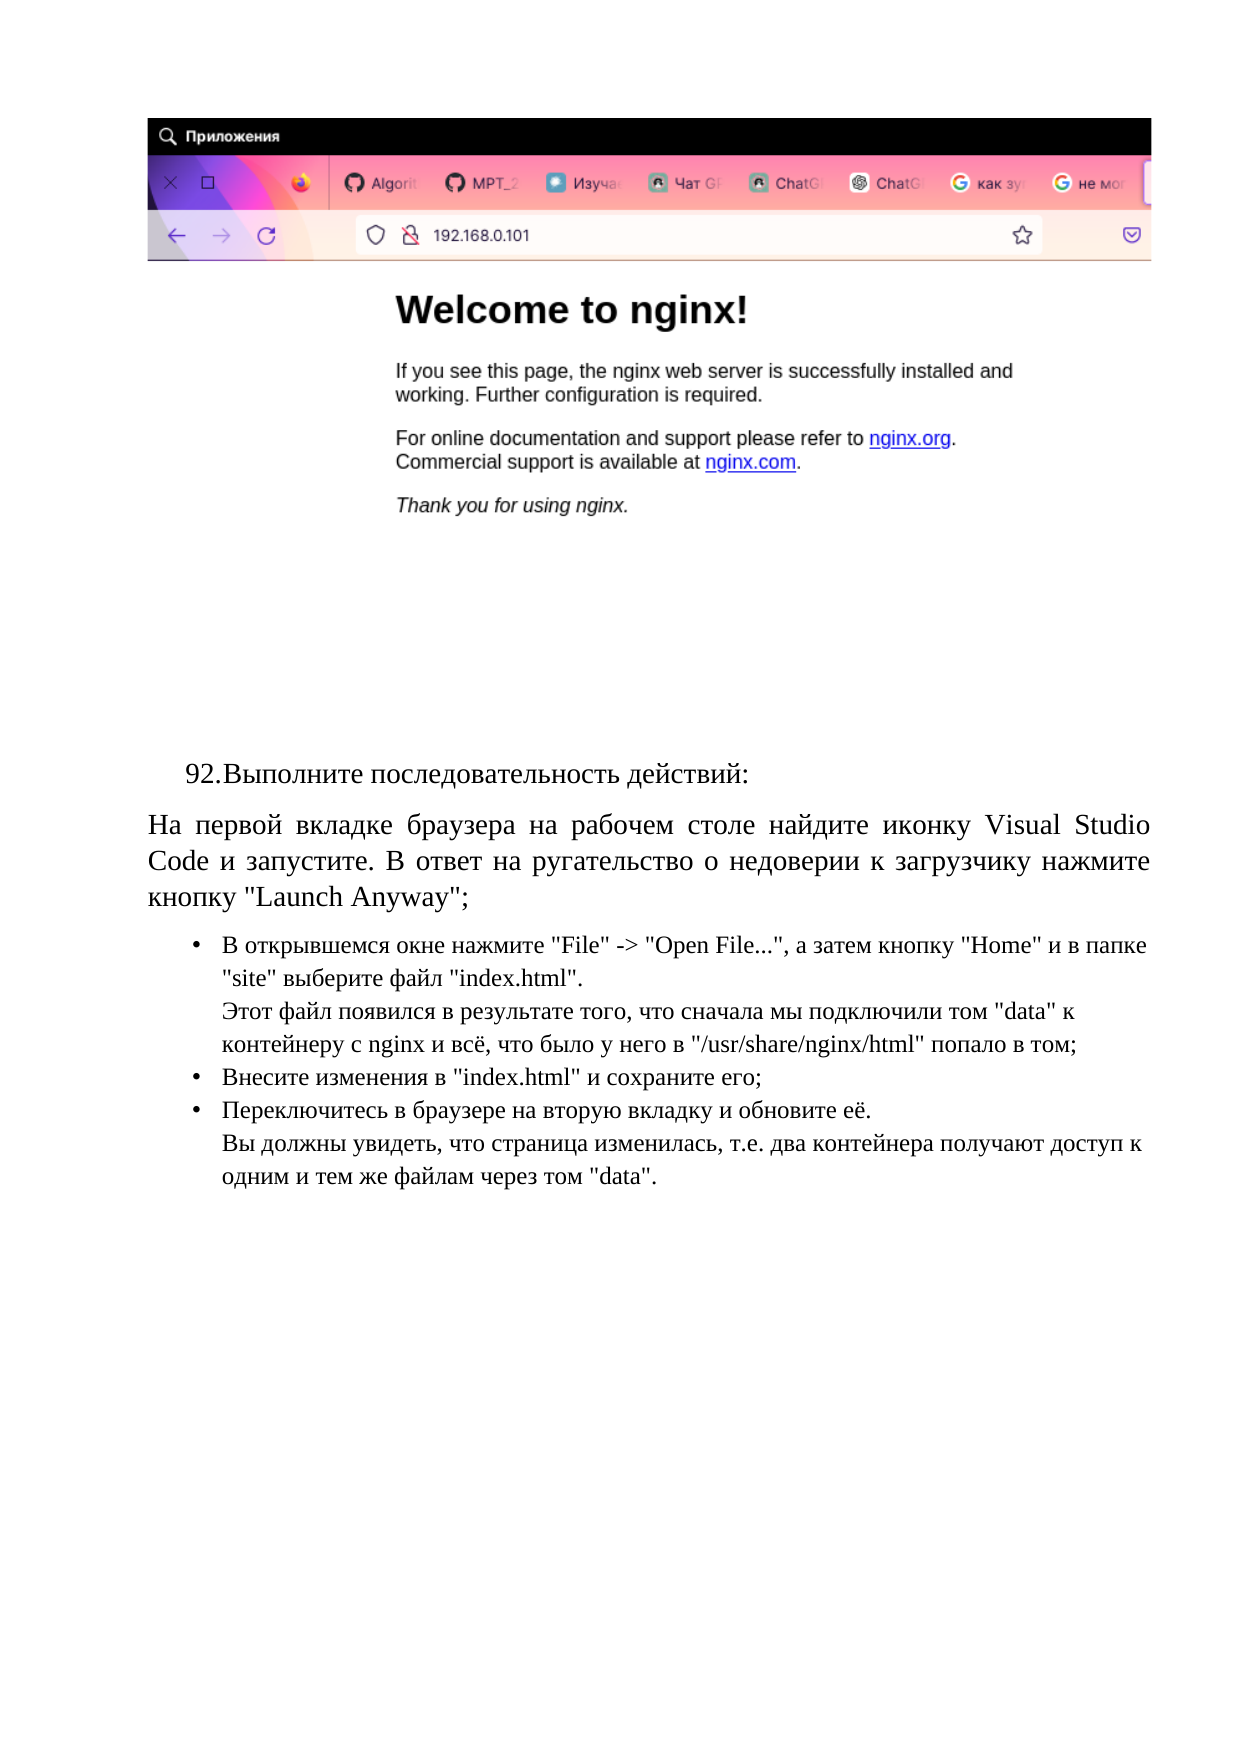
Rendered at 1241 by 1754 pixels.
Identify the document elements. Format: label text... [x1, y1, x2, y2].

list Переключитесь в браузере на вторую вкладку и обновите её. Вы должны увидеть, что страница изменилась, т.е. два контейнера получают доступ к одним и тем же файлам через том "data". [192, 1095, 1152, 1190]
picture [147, 118, 1152, 704]
list Внесите изменения в "index.html" и сохраните его; [192, 1062, 1152, 1091]
text На первой вкладке браузера на рабочем столе найдите иконку Visual Studio Code и запустите. В ответ на ругательство о недоверии к загрузчику нажмите кнопку "Launch Anyway"; [148, 807, 1152, 913]
list В открывшемся окне нажмите "File" -> "Open File...", а затем кнопку "Home" и в папке "site" выберите файл "index.html". Этот файл появился в результате того, что сначала мы подключили том "data" к контейнеру с nginx и всё, что было у него в "/usr/share/nginx/html" попало в том; [192, 930, 1152, 1058]
list Выполните последовательность действий: [185, 757, 1152, 790]
